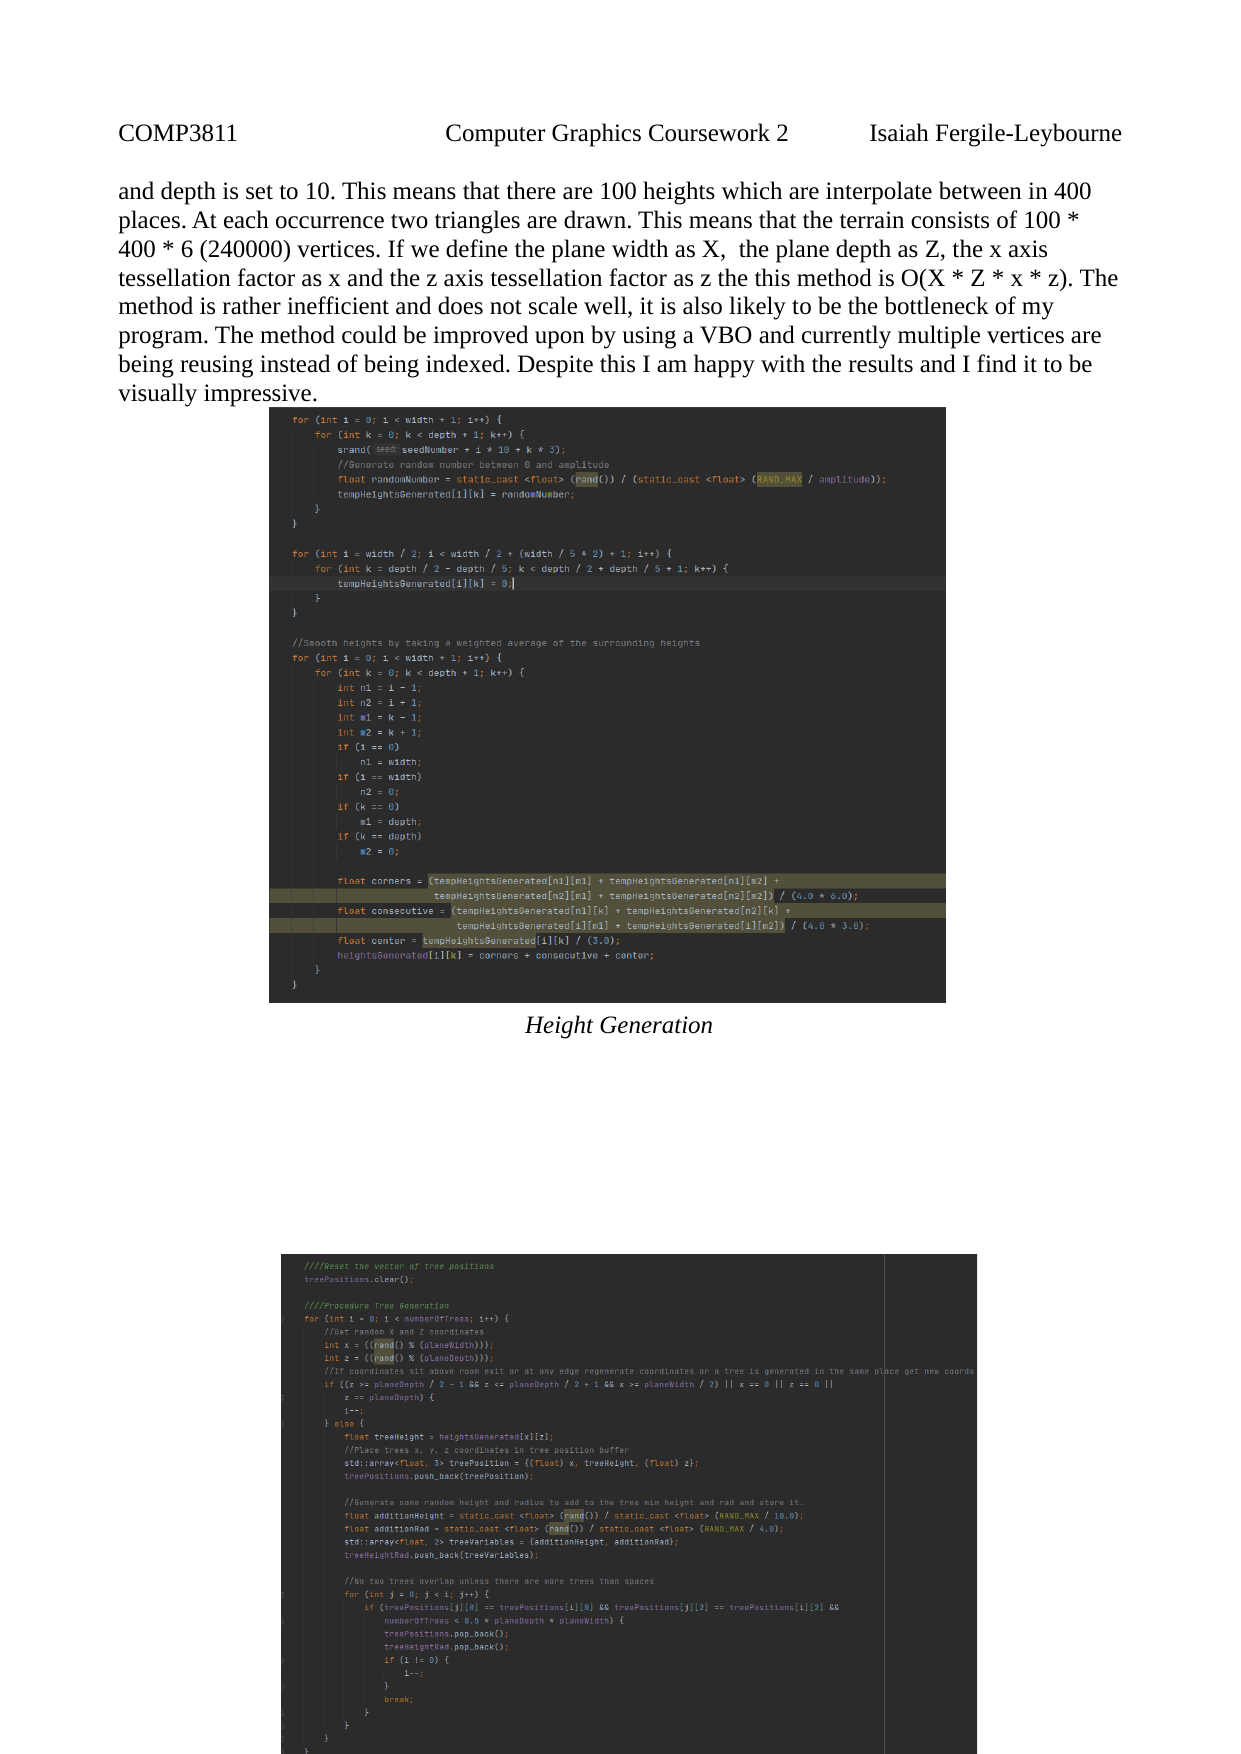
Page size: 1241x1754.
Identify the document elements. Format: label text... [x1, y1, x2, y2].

text Height Generation [118, 1010, 1122, 1039]
picture [269, 407, 524, 1003]
text and depth is set to 10. This means that there are 100 heights which are interpolate between in 400 places. At each occurrence two triangles are drawn. This means that the terrain consists of 100 * 400 * 6 (240000) vertices. If we define the plane width as X, the plane depth as Z, the x axis tessellation factor as x and the z axis tessellation factor as z the this method is O(X * Z * x * z). The method is rather inefficient and does not scale well, it is also likely to be the bottleneck of my program. The method could be improved upon by using a VBO and currently multiple vertices are being reusing instead of being indexed. Despite this I am happy with the results and I find it to be visually impressive. [118, 176, 1122, 406]
picture [281, 1254, 676, 1754]
